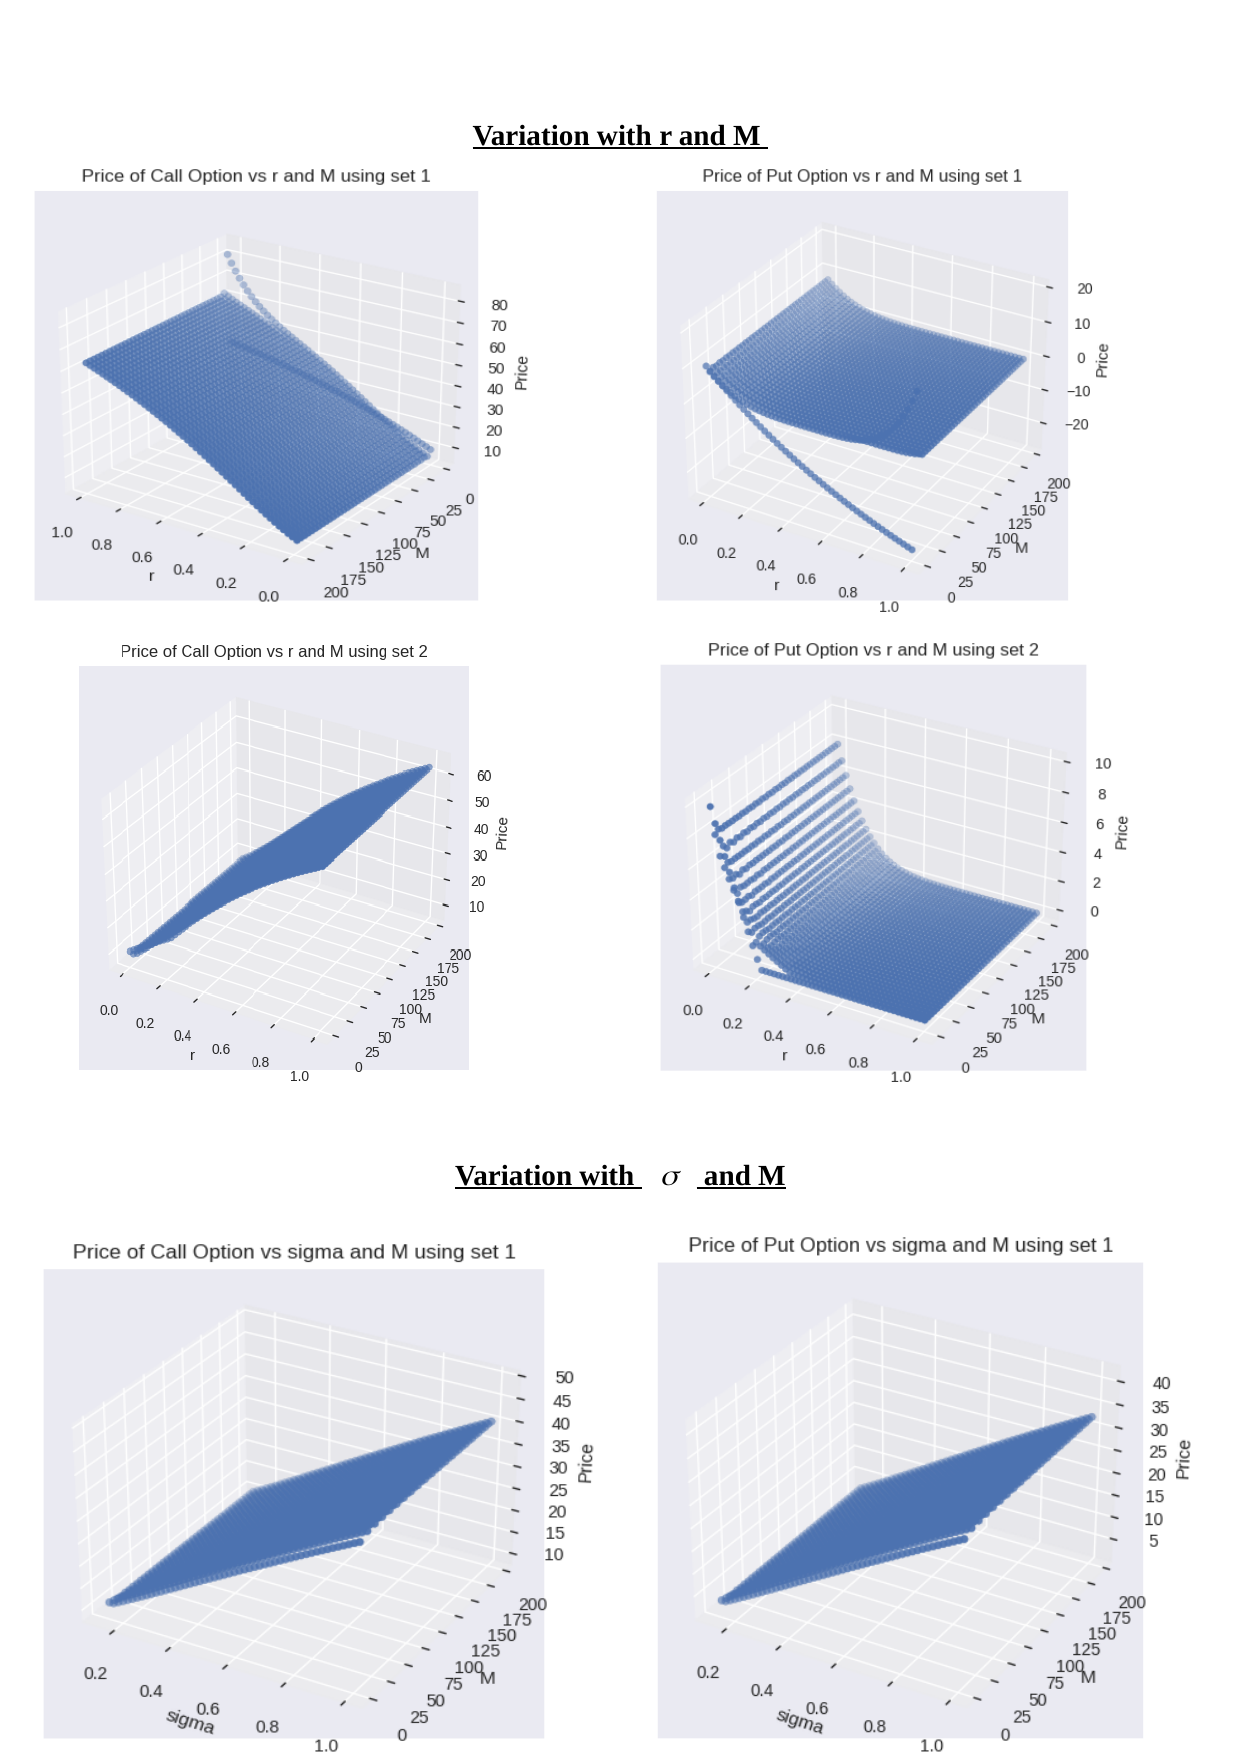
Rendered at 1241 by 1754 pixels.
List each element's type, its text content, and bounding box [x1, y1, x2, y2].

picture [637, 637, 1138, 1084]
picture [16, 1237, 605, 1754]
picture [57, 638, 516, 1084]
picture [634, 162, 1118, 614]
picture [10, 162, 532, 614]
text Variation with r and M [118, 118, 1122, 152]
text Variation with and M [118, 1158, 1122, 1191]
picture [631, 1229, 1202, 1754]
